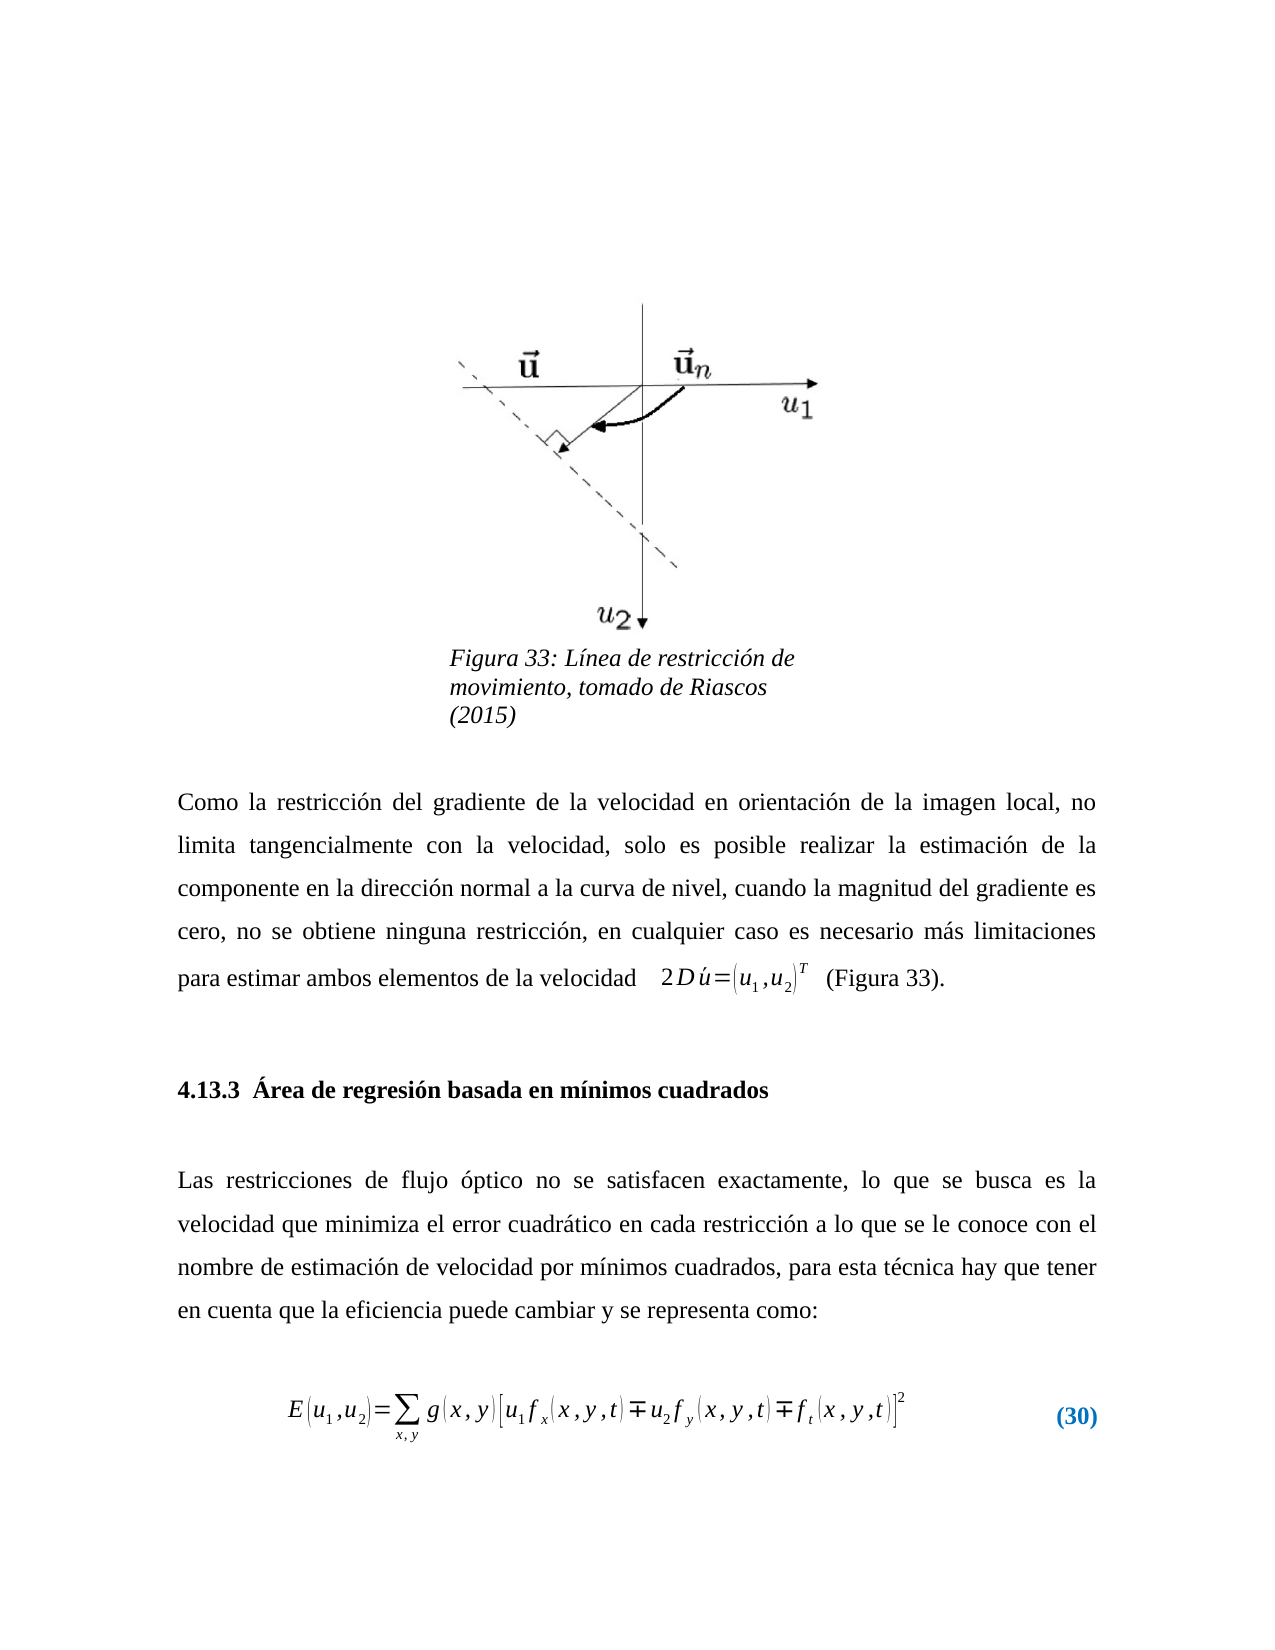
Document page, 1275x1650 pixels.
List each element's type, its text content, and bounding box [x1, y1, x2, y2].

text Figura 33: Línea de restricción de movimiento, tomado de Riascos (2015) [449, 638, 826, 729]
text Las restricciones de flujo óptico no se satisfacen exactamente, lo que se busca es la velocidad que minimiza el error cuadrático en cada restricción a lo que se le conoce con el nombre de estimación de velocidad por mínimos cuadrados, para esta técnica hay que tener en cuenta que la eficiencia puede cambiar y se representa como: [177, 1166, 1098, 1324]
table_header (30) [1026, 1388, 1128, 1443]
subtitle Área de regresión basada en mínimos cuadrados [177, 1075, 1098, 1104]
picture [449, 291, 826, 638]
text Como la restricción del gradiente de la velocidad en orientación de la imagen local, no limita tangencialmente con la velocidad, solo es posible realizar la estimación de la componente en la dirección normal a la curva de nivel, cuando la magnitud del gradiente es cero, no se obtiene ninguna restricción, en cualquier caso es necesario más limitaciones para estimar ambos elementos de la velocidad (Figura 33). [177, 787, 1098, 996]
table_header [165, 1388, 1026, 1443]
